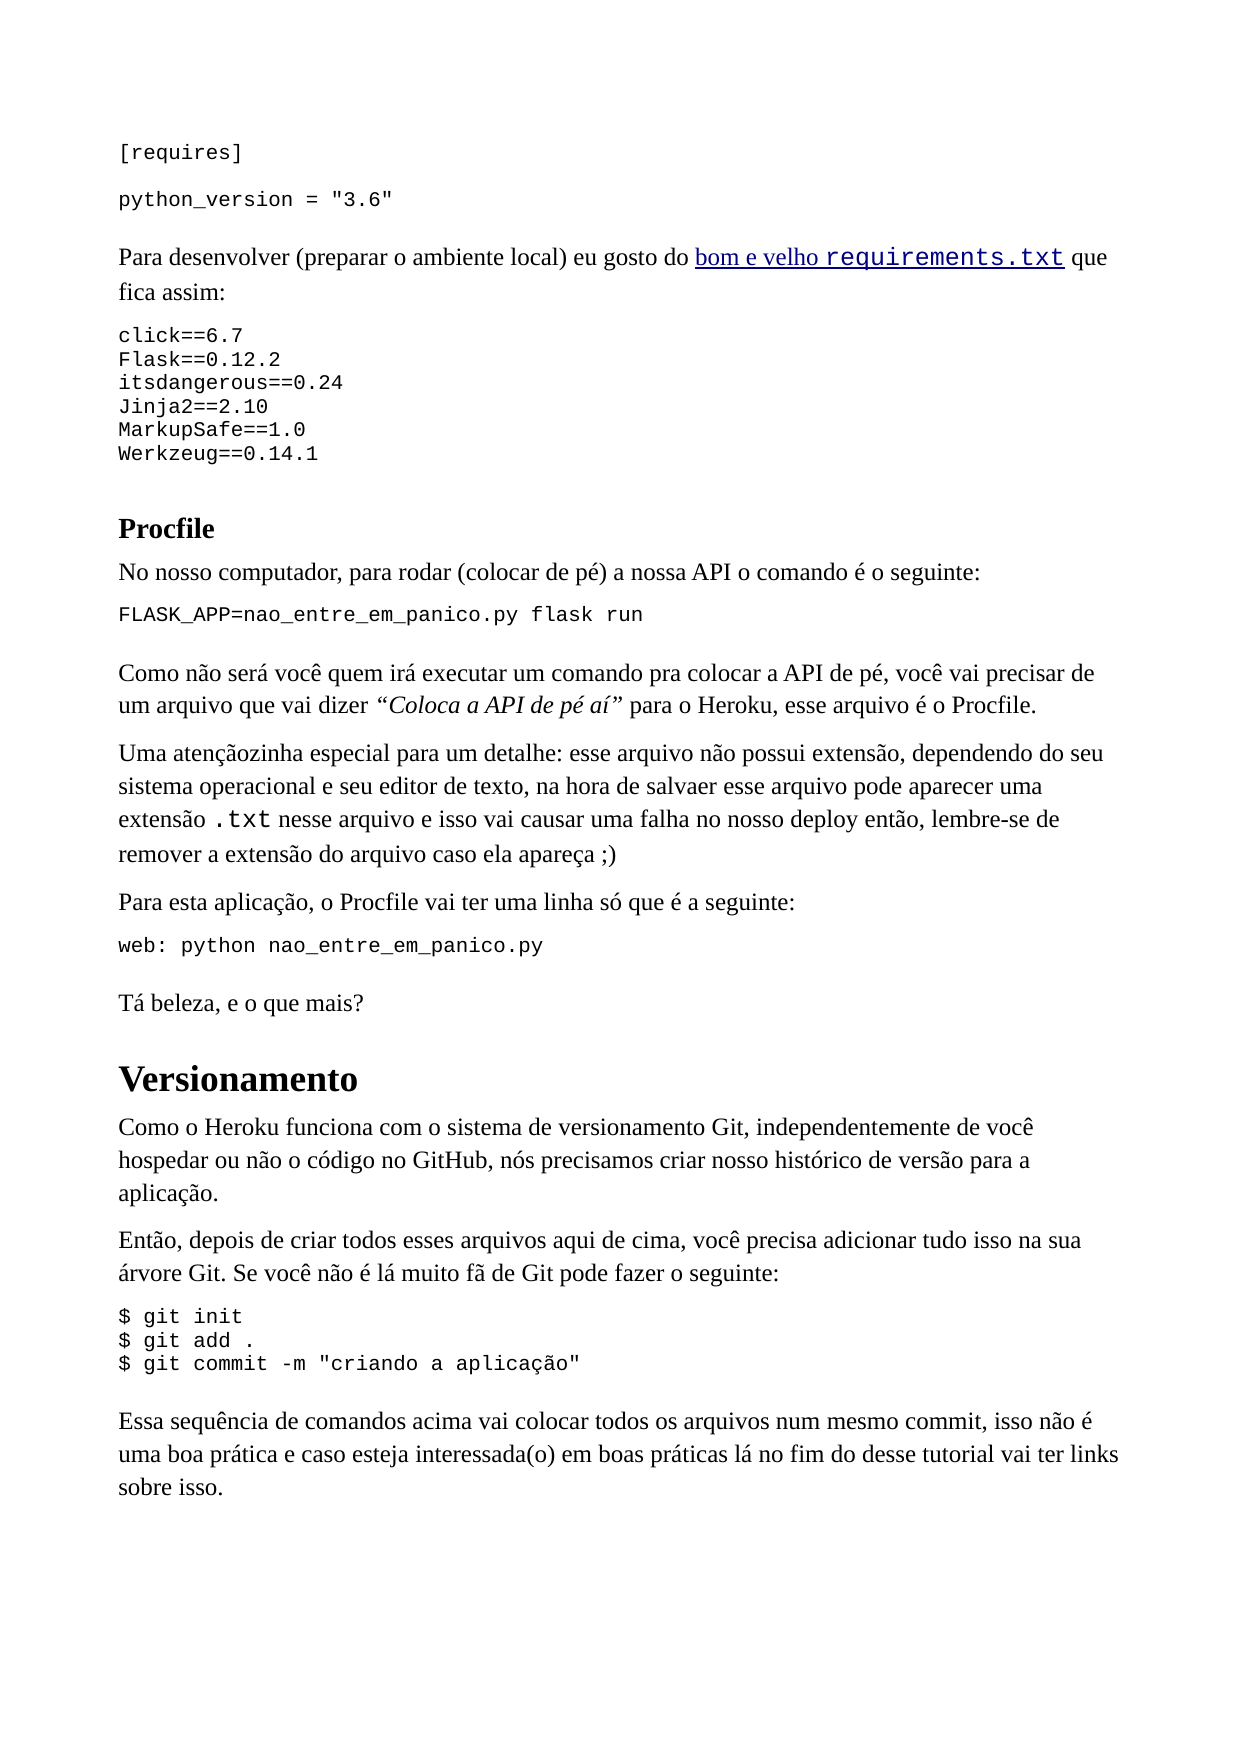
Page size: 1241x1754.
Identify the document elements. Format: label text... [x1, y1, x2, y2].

text Para esta aplicação, o Procfile vai ter uma linha só que é a seguinte: [118, 887, 1122, 916]
text Essa sequência de comandos acima vai colocar todos os arquivos num mesmo commit, isso não é uma boa prática e caso esteja interessada(o) em boas práticas lá no fim do desse tutorial vai ter links sobre isso. [118, 1406, 1122, 1501]
text Então, depois de criar todos esses arquivos aqui de cima, você precisa adicionar tudo isso na sua árvore Git. Se você não é lá muito fã de Git pode fazer o seguinte: [118, 1225, 1122, 1287]
text Uma atençãozinha especial para um detalhe: esse arquivo não possui extensão, dependendo do seu sistema operacional e seu editor de texto, na hora de salvaer esse arquivo pode aparecer uma extensão .txt nesse arquivo e isso vai causar uma falha no nosso deploy então, lembre-se de remover a extensão do arquivo caso ela apareça ;) [118, 738, 1122, 868]
text $ git init [118, 1306, 1122, 1330]
text No nosso computador, para rodar (colocar de pé) a nossa API o comando é o seguinte: [118, 557, 1122, 586]
text Como não será você quem irá executar um comando pra colocar a API de pé, você vai precisar de um arquivo que vai dizer “Coloca a API de pé aí” para o Heroku, esse arquivo é o Procfile. [118, 658, 1122, 719]
text Para desenvolver (preparar o ambiente local) eu gosto do bom e velho requirements.txt que fica assim: [118, 242, 1122, 306]
text Flask==0.12.2 [118, 348, 1122, 372]
text web: python nao_entre_em_panico.py [118, 934, 1122, 958]
text Jinja2==2.10 [118, 396, 1122, 419]
subtitle Versionamento [118, 1056, 1122, 1099]
text FLASK_APP=nao_entre_em_panico.py flask run [118, 604, 1122, 628]
text itsdangerous==0.24 [118, 372, 1122, 396]
text [requires] [118, 142, 1122, 165]
text Como o Heroku funciona com o sistema de versionamento Git, independentemente de você hospedar ou não o código no GitHub, nós precisamos criar nosso histórico de versão para a aplicação. [118, 1112, 1122, 1207]
text Tá beleza, e o que mais? [118, 988, 1122, 1016]
text python_version = "3.6" [118, 189, 1122, 213]
text $ git add . [118, 1330, 1122, 1353]
text MarkupSafe==1.0 [118, 419, 1122, 443]
text Werkzeug==0.14.1 [118, 443, 1122, 467]
text $ git commit -m "criando a aplicação" [118, 1353, 1122, 1377]
text click==6.7 [118, 325, 1122, 348]
subtitle Procfile [118, 511, 1122, 544]
